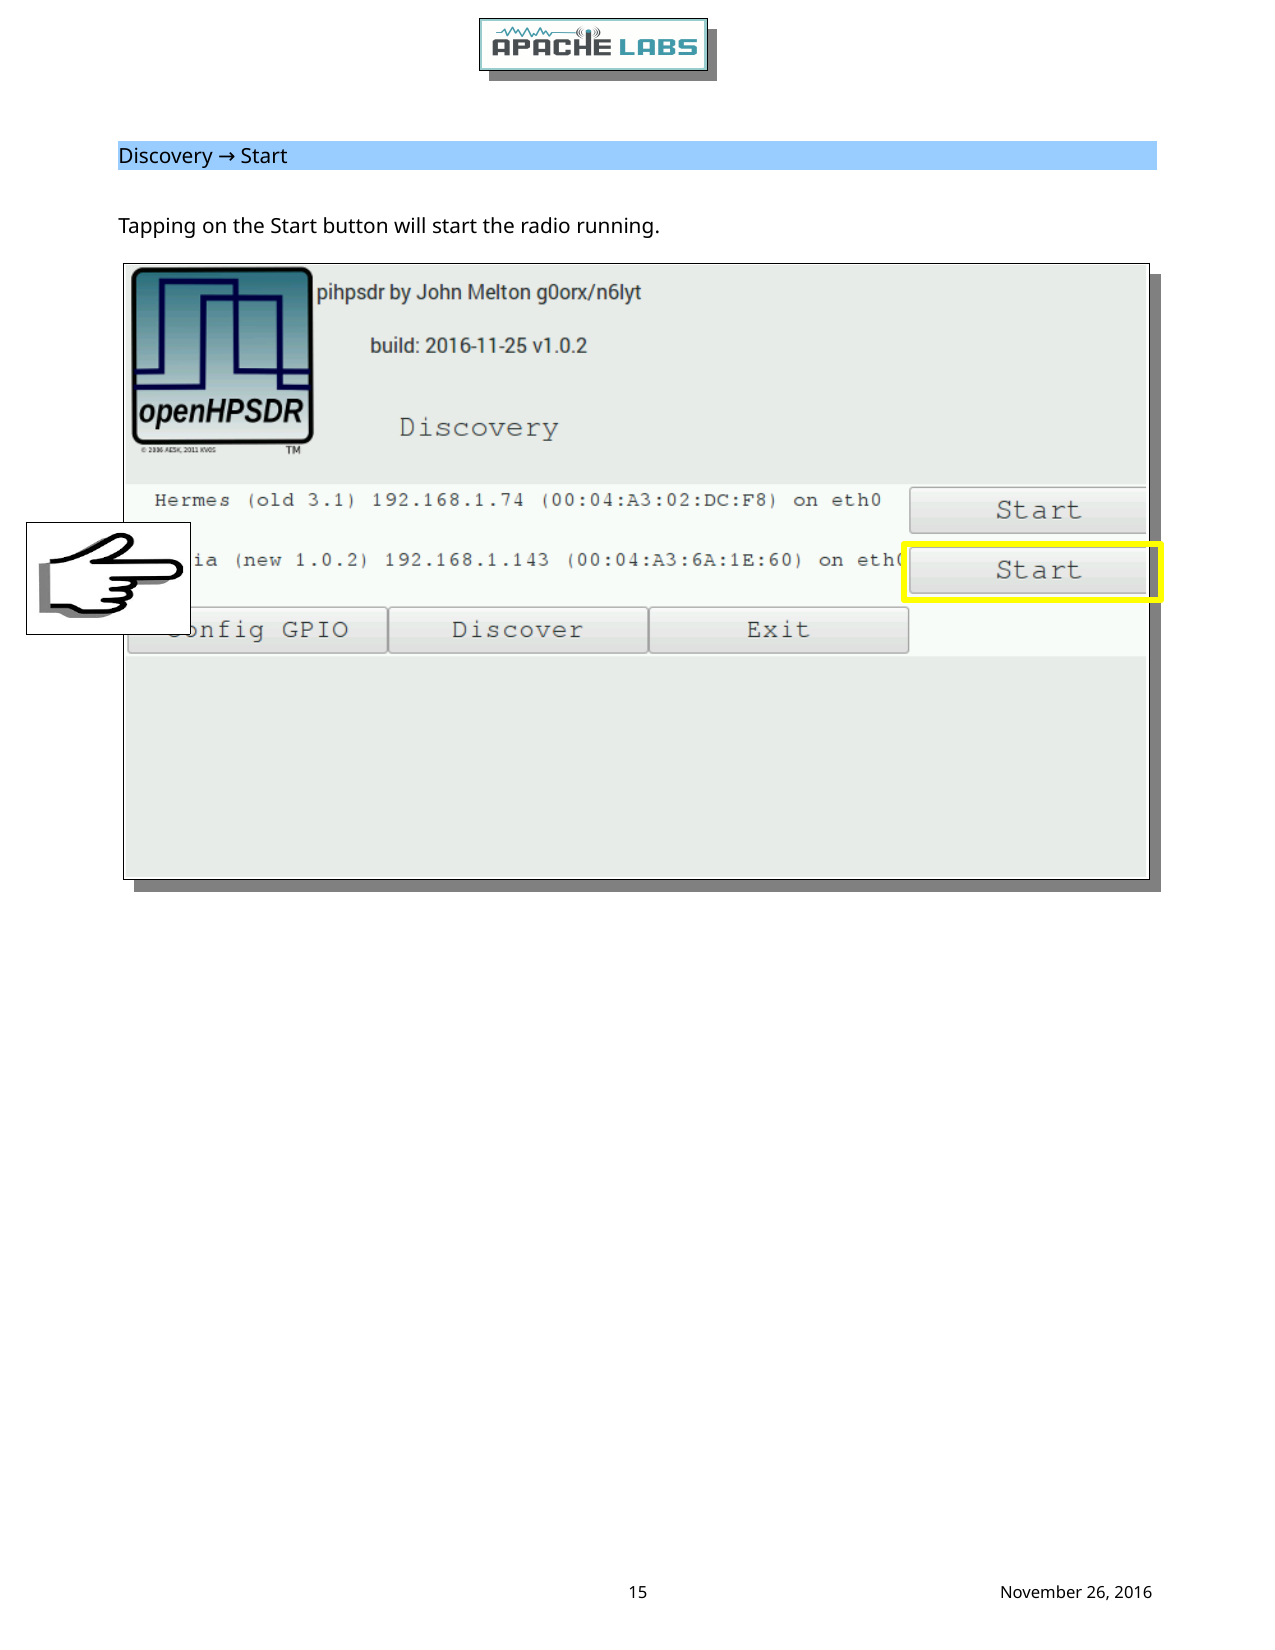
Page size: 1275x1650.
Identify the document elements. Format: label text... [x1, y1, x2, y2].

subtitle Discovery → Start [118, 141, 1157, 170]
text Tapping on the Start button will start the radio running. [118, 211, 1157, 239]
picture [482, 21, 704, 68]
picture [125, 265, 1147, 877]
picture [28, 525, 188, 631]
picture [907, 547, 1147, 597]
